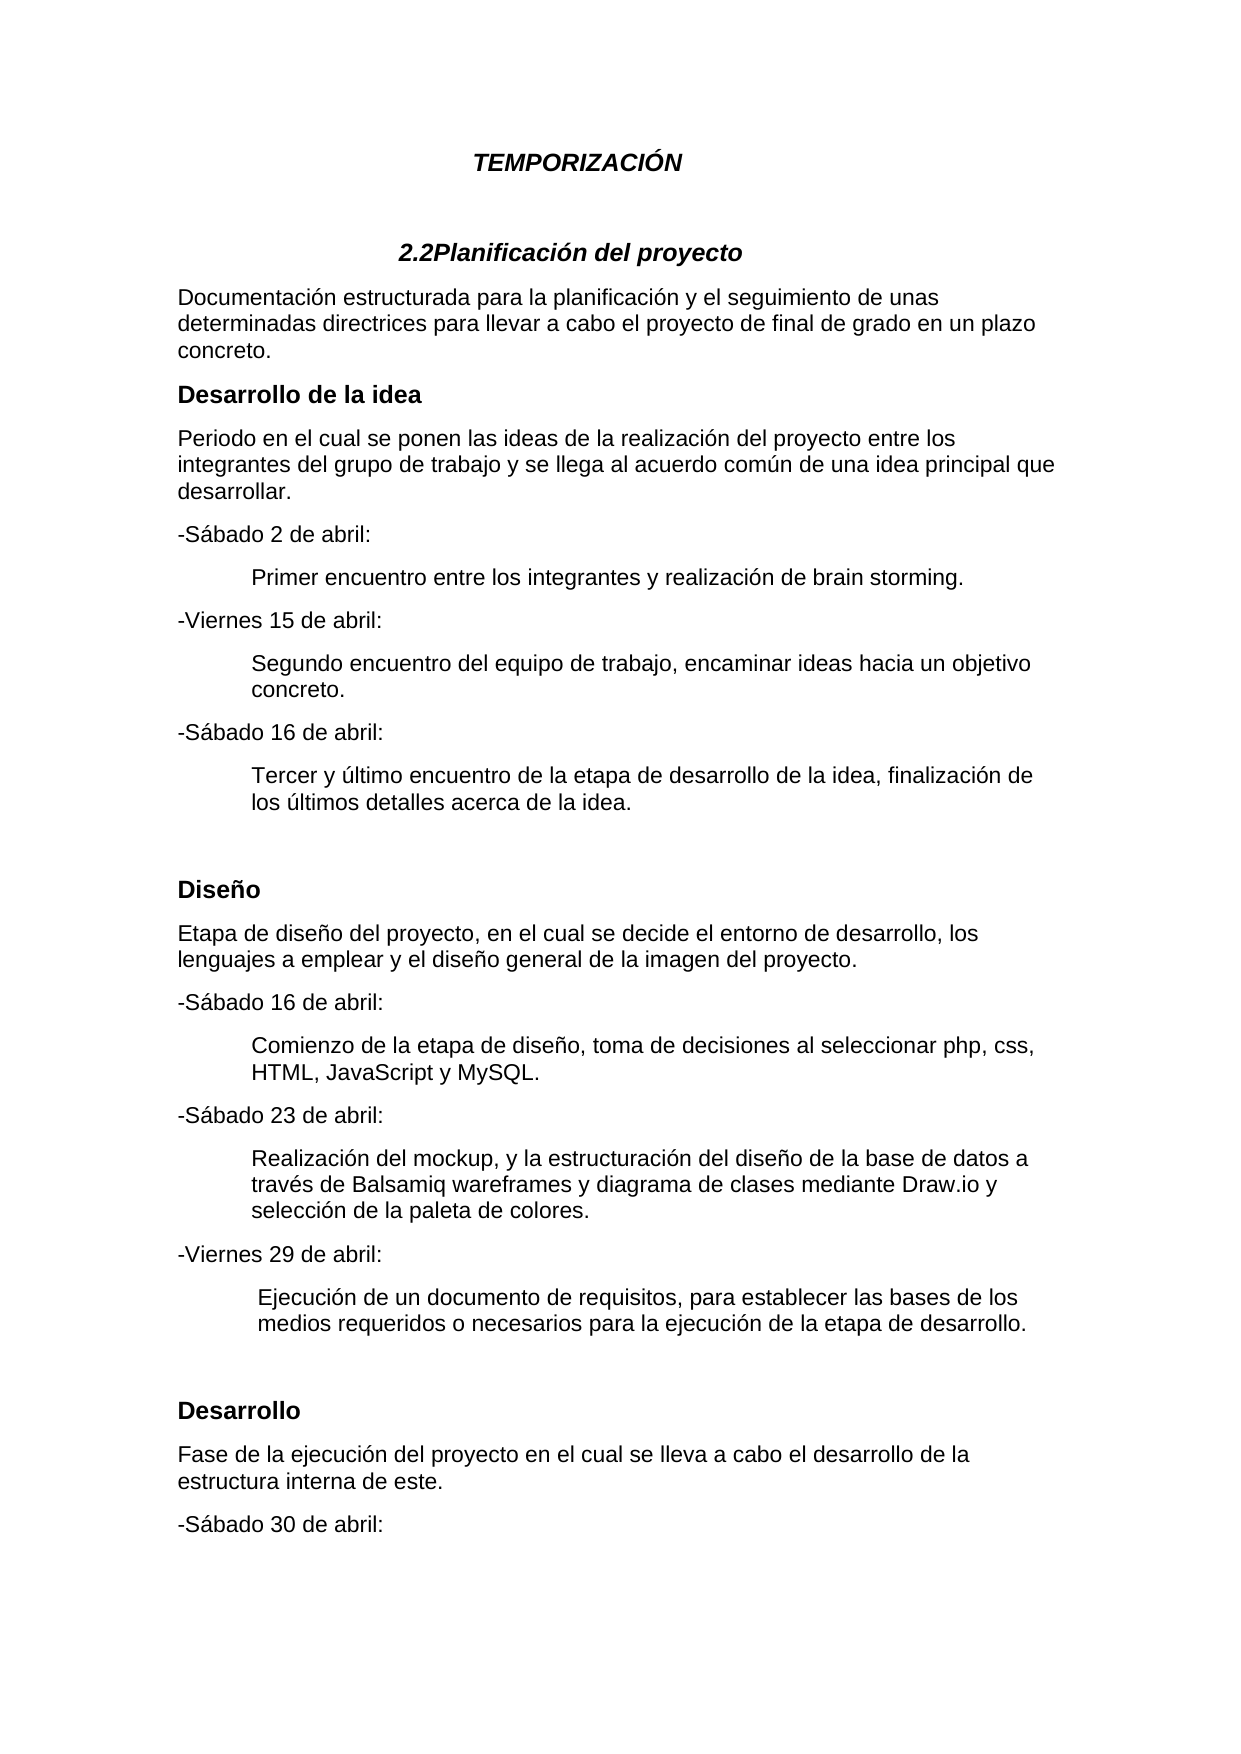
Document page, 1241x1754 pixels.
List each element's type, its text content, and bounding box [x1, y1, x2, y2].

text Ejecución de un documento de requisitos, para establecer las bases de los medios requeridos o necesarios para la ejecución de la etapa de desarrollo. [257, 1283, 1063, 1336]
text Diseño [177, 874, 1063, 903]
text -Sábado 16 de abril: [177, 719, 1063, 746]
text Tercer y último encuentro de la etapa de desarrollo de la idea, finalización de los últimos detalles acerca de la idea. [251, 762, 1063, 815]
text -Sábado 16 de abril: [177, 989, 1063, 1016]
text Fase de la ejecución del proyecto en el cual se lleva a cabo el desarrollo de la estructura interna de este. [177, 1441, 1063, 1494]
text TEMPORIZACIÓN [472, 148, 1063, 176]
text Documentación estructurada para la planificación y el seguimiento de unas determinadas directrices para llevar a cabo el proyecto de final de grado en un plazo concreto. [177, 284, 1063, 363]
text -Viernes 29 de abril: [177, 1241, 1063, 1267]
text Desarrollo de la idea [177, 379, 1063, 408]
text Segundo encuentro del equipo de trabajo, encaminar ideas hacia un objetivo concreto. [251, 650, 1063, 702]
text -Sábado 23 de abril: [177, 1102, 1063, 1128]
text 2.2Planificación del proyecto [325, 238, 1063, 267]
text -Sábado 2 de abril: [177, 521, 1063, 547]
text Comienzo de la etapa de diseño, toma de decisiones al seleccionar php, css, HTML, JavaScript y MySQL. [251, 1032, 1063, 1085]
text -Sábado 30 de abril: [177, 1511, 1063, 1537]
text Realización del mockup, y la estructuración del diseño de la base de datos a través de Balsamiq wareframes y diagrama de clases mediante Draw.io y selección de la paleta de colores. [251, 1145, 1063, 1224]
text Periodo en el cual se ponen las ideas de la realización del proyecto entre los integrantes del grupo de trabajo y se llega al acuerdo común de una idea principal que desarrollar. [177, 425, 1063, 504]
text Primer encuentro entre los integrantes y realización de brain storming. [177, 564, 1063, 590]
text Etapa de diseño del proyecto, en el cual se decide el entorno de desarrollo, los lenguajes a emplear y el diseño general de la imagen del proyecto. [177, 920, 1063, 973]
text -Viernes 15 de abril: [177, 607, 1063, 633]
text Desarrollo [177, 1396, 1063, 1425]
